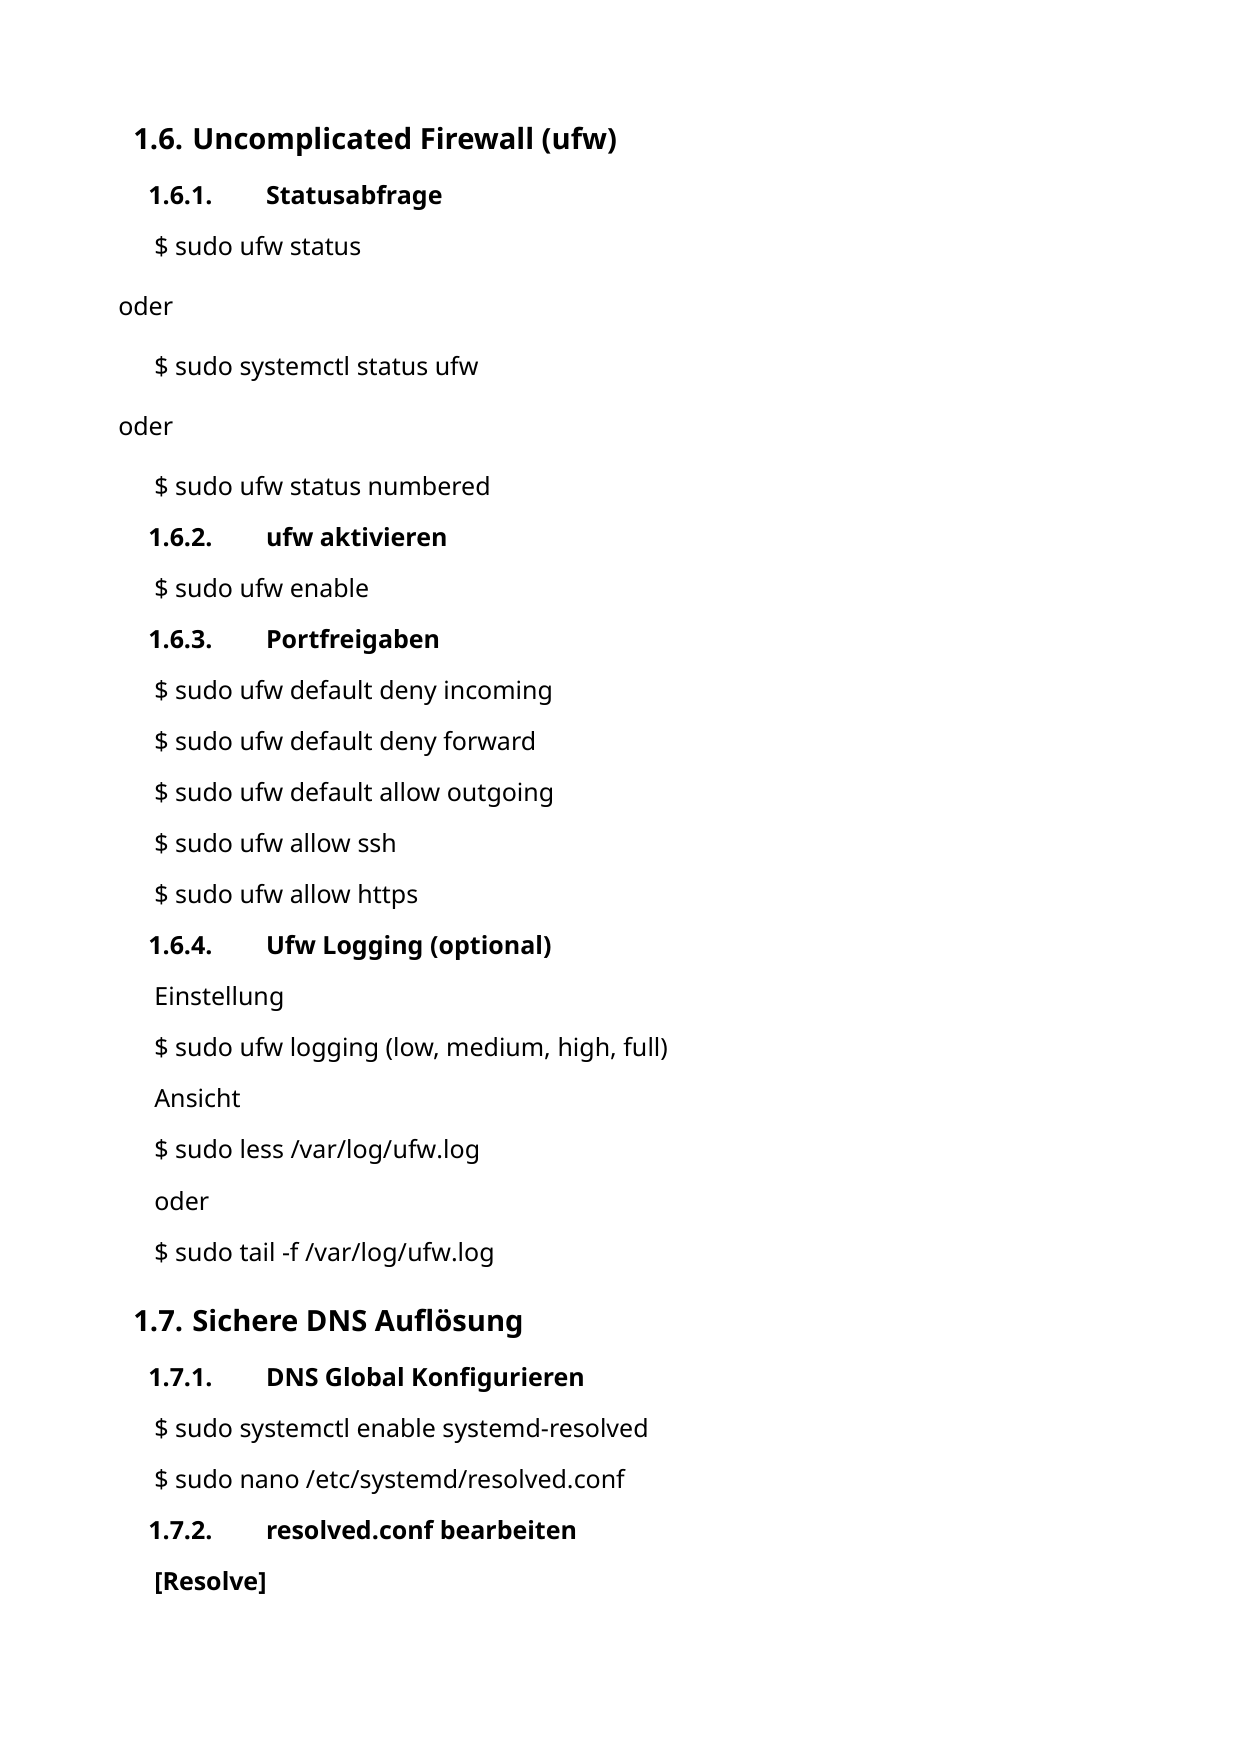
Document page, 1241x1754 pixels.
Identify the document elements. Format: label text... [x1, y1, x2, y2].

subtitle Ufw Logging (optional) [118, 928, 1122, 962]
text [Resolve] [154, 1564, 1122, 1598]
text $ sudo ufw default allow outgoing [154, 775, 1122, 809]
text Einstellung [154, 979, 1122, 1013]
text $ sudo tail -f /var/log/ufw.log [154, 1234, 1122, 1268]
subtitle DNS Global Konfigurieren [118, 1360, 1122, 1394]
text $ sudo ufw status numbered [154, 469, 1122, 503]
text oder [118, 409, 1122, 443]
text oder [118, 289, 1122, 323]
subtitle Portfreigaben [118, 622, 1122, 656]
text $ sudo nano /etc/systemd/resolved.conf [154, 1462, 1122, 1496]
text $ sudo systemctl enable systemd-resolved [154, 1411, 1122, 1445]
text $ sudo ufw default deny incoming [154, 673, 1122, 707]
text $ sudo ufw logging (low, medium, high, full) [154, 1030, 1122, 1064]
subtitle Statusabfrage [118, 178, 1122, 212]
subtitle Uncomplicated Firewall (ufw) [118, 118, 1122, 158]
subtitle resolved.conf bearbeiten [118, 1513, 1122, 1547]
subtitle Sichere DNS Auflösung [118, 1300, 1122, 1340]
text $ sudo ufw status [154, 229, 1122, 263]
text $ sudo ufw allow ssh [154, 826, 1122, 860]
subtitle ufw aktivieren [118, 520, 1122, 554]
text $ sudo ufw enable [154, 571, 1122, 605]
text $ sudo ufw allow https [154, 877, 1122, 911]
text Ansicht [154, 1081, 1122, 1115]
text $ sudo less /var/log/ufw.log [154, 1132, 1122, 1166]
text $ sudo systemctl status ufw [154, 349, 1122, 383]
text oder [154, 1183, 1122, 1217]
text $ sudo ufw default deny forward [154, 724, 1122, 758]
